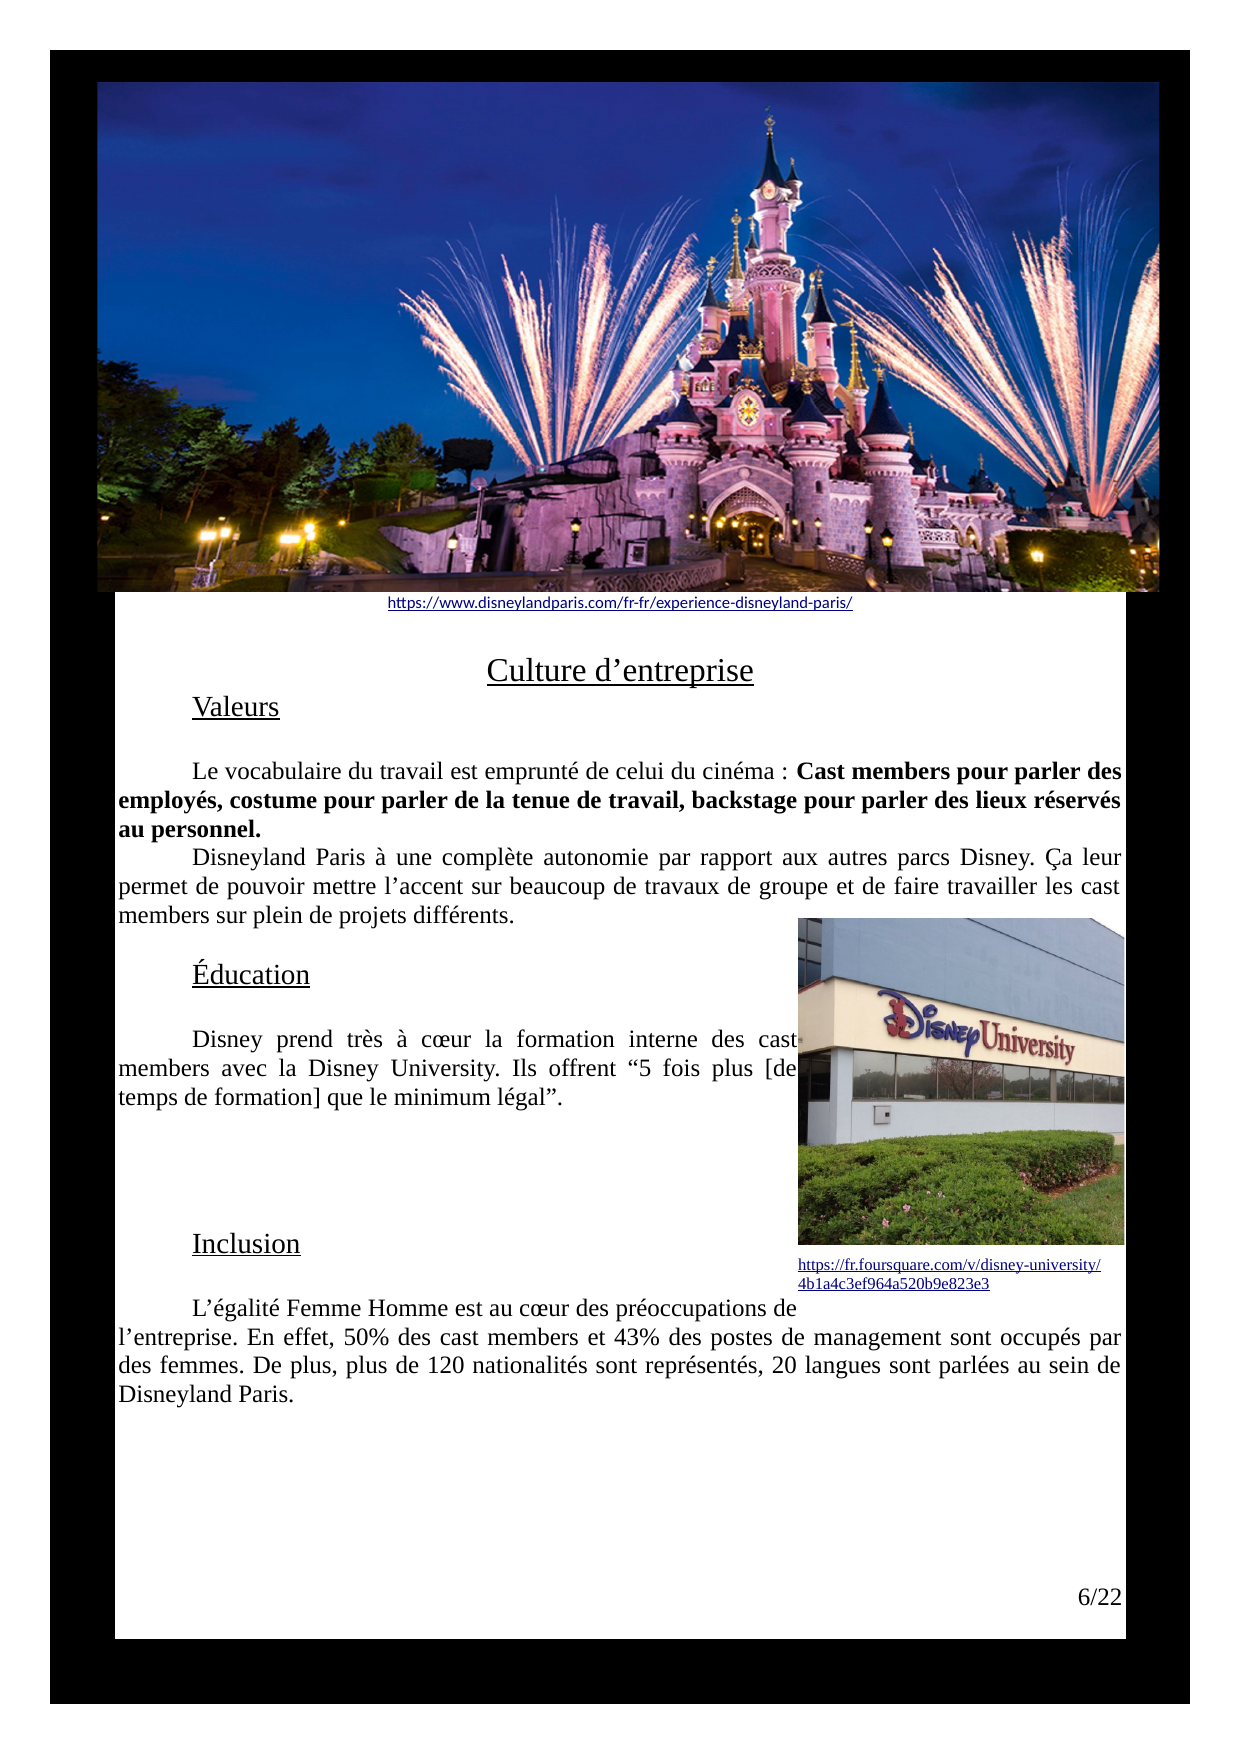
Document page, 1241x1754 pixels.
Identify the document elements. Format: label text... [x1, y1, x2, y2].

text https://www.disneylandparis.com/fr-fr/experience-disneyland-paris/ [118, 592, 1122, 612]
text Disneyland Paris à une complète autonomie par rapport aux autres parcs Disney. Ça leur permet de pouvoir mettre l’accent sur beaucoup de travaux de groupe et de faire travailler les cast members sur plein de projets différents. [118, 842, 1122, 929]
text Éducation [118, 957, 798, 991]
text Disney prend très à cœur la formation interne des cast members avec la Disney University. Ils offrent “5 fois plus [de temps de formation] que le minimum légal”. [118, 1024, 798, 1111]
text Inclusion [118, 1226, 1122, 1259]
text Culture d’entreprise [118, 651, 1122, 689]
text Le vocabulaire du travail est emprunté de celui du cinéma : Cast members pour parler des employés, costume pour parler de la tenue de travail, backstage pour parler des lieux réservés au personnel. [118, 756, 1122, 842]
text L’égalité Femme Homme est au cœur des préoccupations de l’entreprise. En effet, 50% des cast members et 43% des postes de management sont occupés par des femmes. De plus, plus de 120 nationalités sont représentés, 20 langues sont parlées au sein de Disneyland Paris. [118, 1293, 1122, 1408]
text Valeurs [118, 689, 1122, 723]
